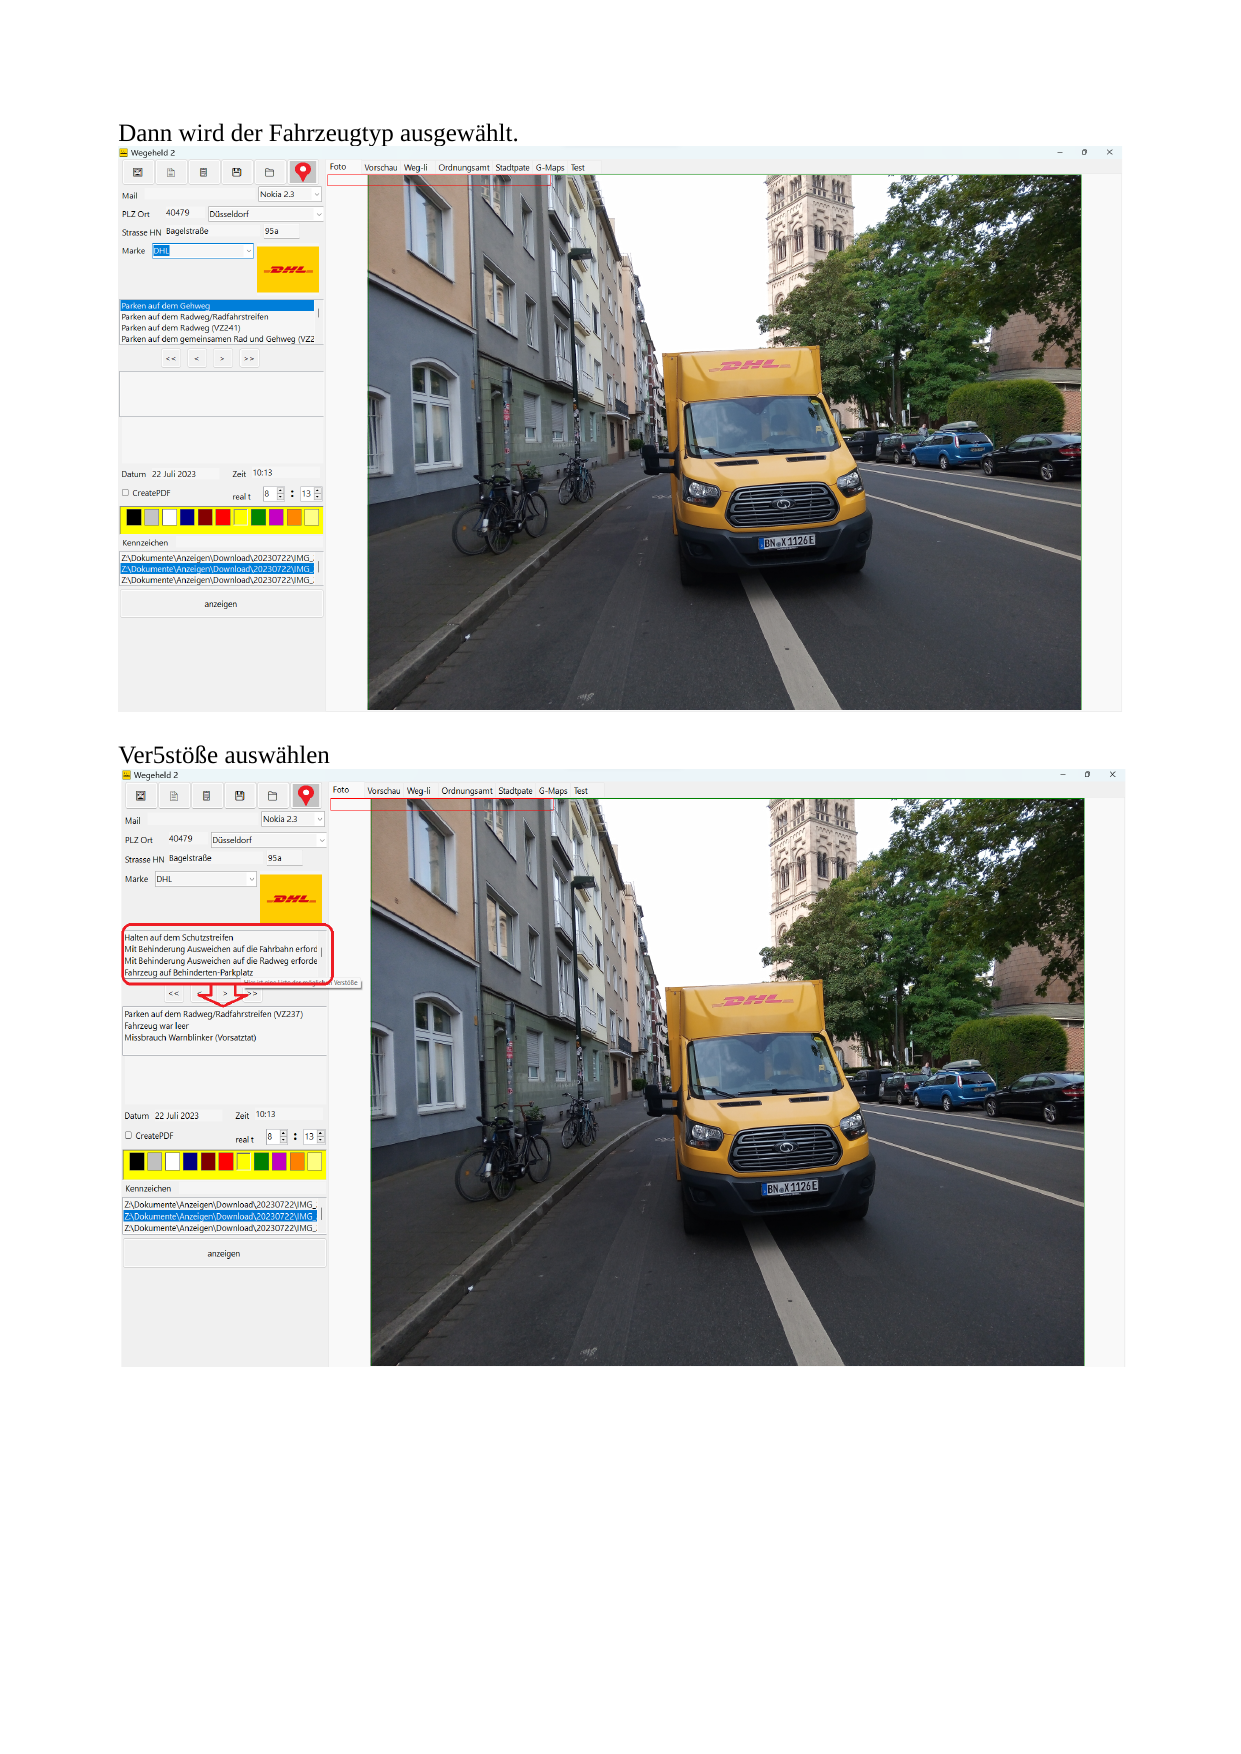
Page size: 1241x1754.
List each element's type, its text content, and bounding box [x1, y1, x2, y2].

text Ver5stöße auswählen [118, 740, 1122, 769]
text Dann wird der Fahrzeugtyp ausgewählt. [118, 118, 1122, 146]
picture [118, 146, 1123, 712]
